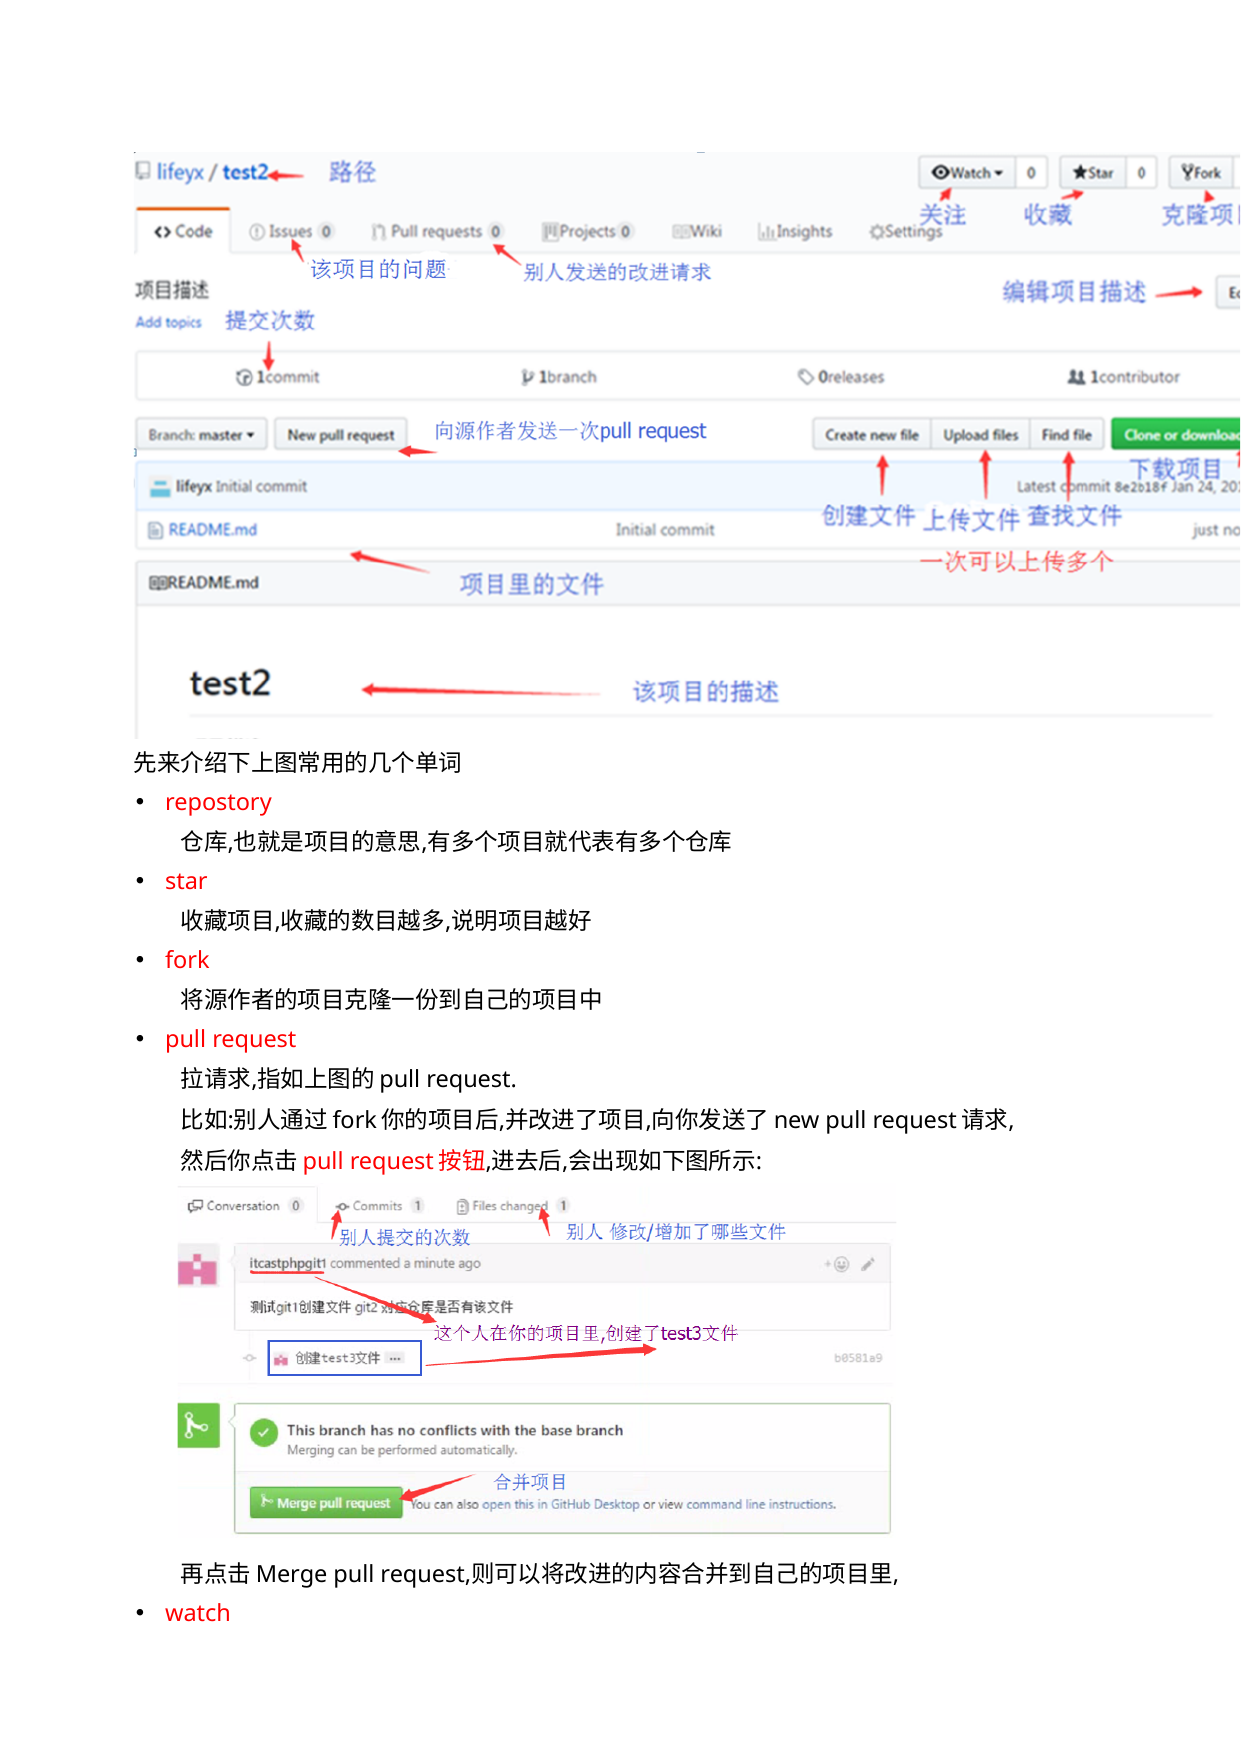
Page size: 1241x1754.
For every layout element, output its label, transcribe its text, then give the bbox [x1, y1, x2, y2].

text 将源作者的项目克隆一份到自己的项目中 [134, 982, 1106, 1016]
text 然后你点击pull request按钮,进去后,会出现如下图所示: [134, 1142, 1106, 1176]
picture [133, 152, 1241, 739]
text 再点击Merge pull request,则可以将改进的内容合并到自己的项目里, [134, 1555, 1106, 1589]
text 收藏项目,收藏的数目越多,说明项目越好 [134, 902, 1106, 937]
text 先来介绍下上图常用的几个单词 [134, 744, 1106, 778]
list repostory [136, 785, 1122, 817]
text 仓库,也就是项目的意思,有多个项目就代表有多个仓库 [134, 823, 1106, 857]
list watch [136, 1596, 1122, 1628]
text 比如:别人通过fork你的项目后,并改进了项目,向你发送了new pull request请求, [134, 1102, 1106, 1136]
picture [177, 1183, 897, 1545]
text 拉请求,指如上图的pull request. [134, 1061, 1106, 1095]
list pull request [136, 1022, 1122, 1054]
list star [136, 864, 1122, 896]
list fork [136, 943, 1122, 975]
